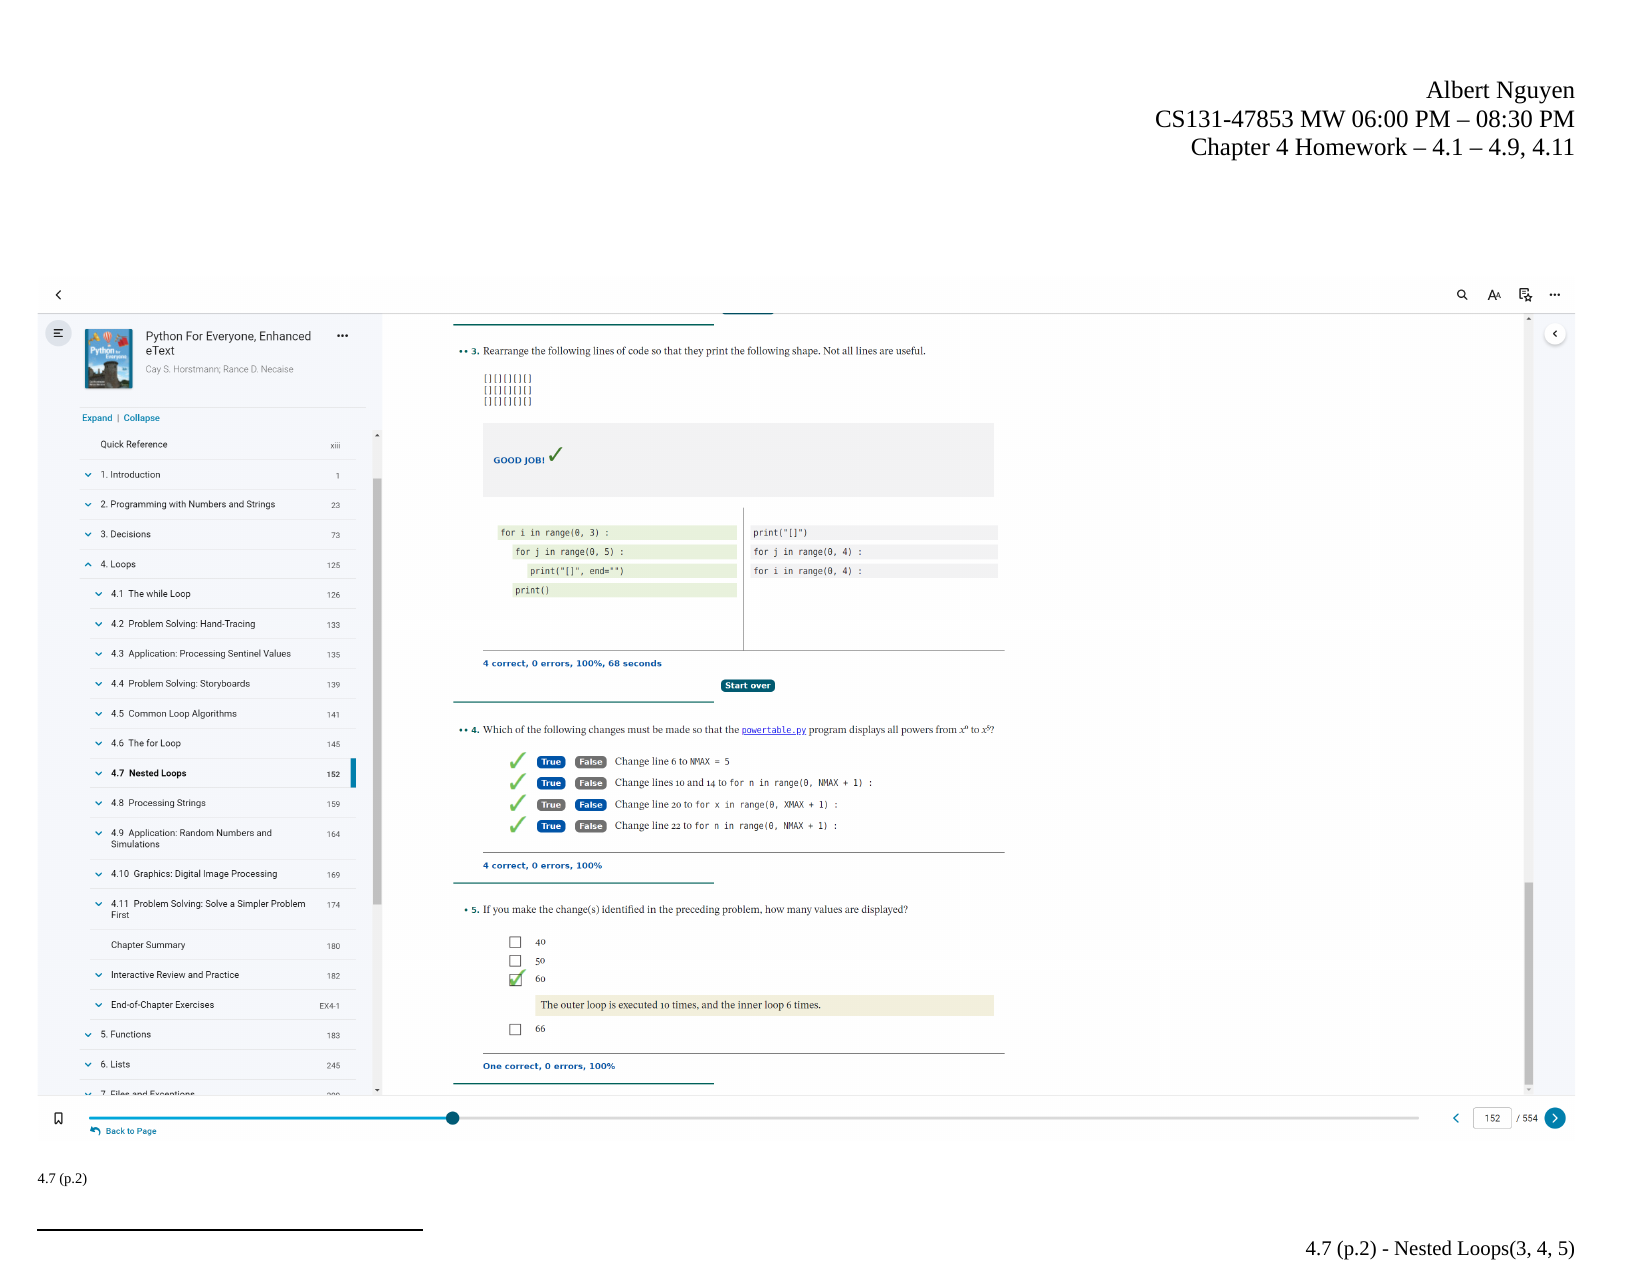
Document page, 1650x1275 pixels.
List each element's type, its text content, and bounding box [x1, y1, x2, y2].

picture [37, 276, 1575, 1141]
text - Nested Loops(3, 4, 5) [37, 1236, 1575, 1260]
